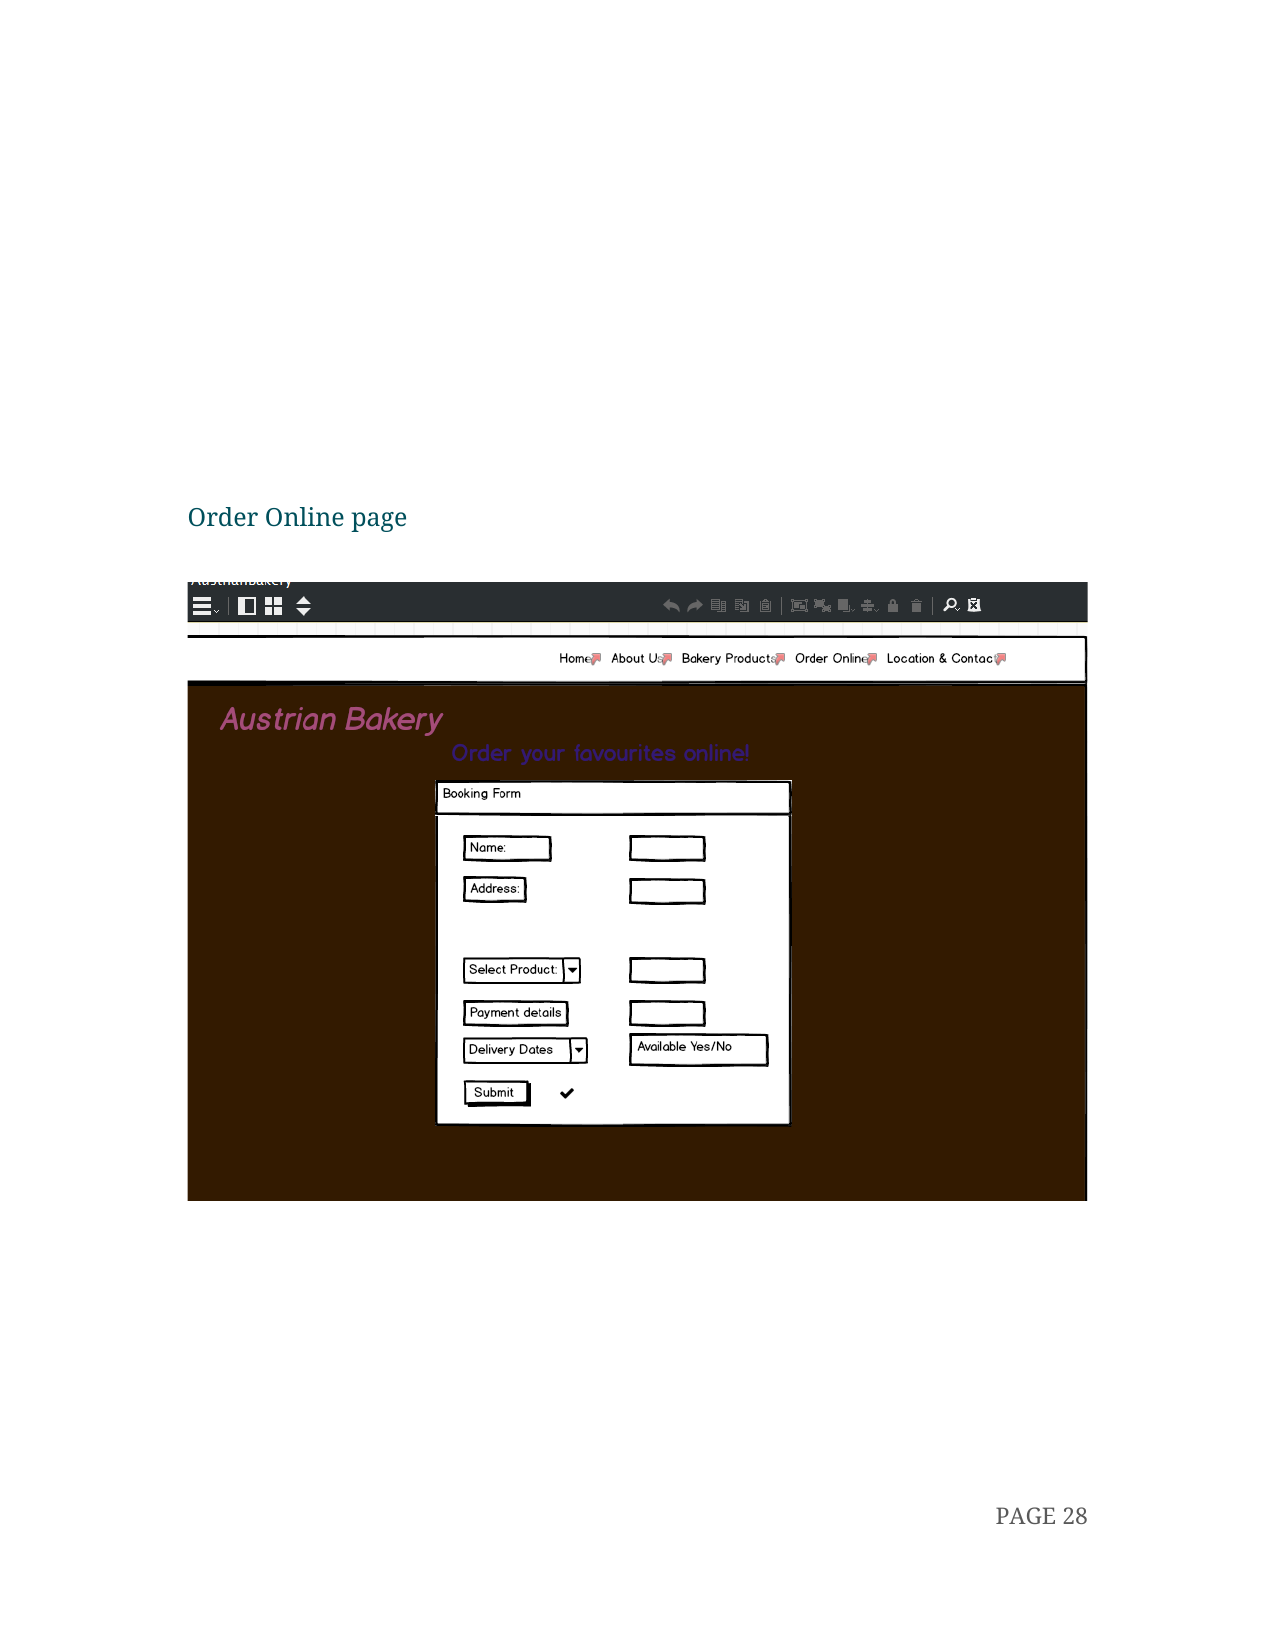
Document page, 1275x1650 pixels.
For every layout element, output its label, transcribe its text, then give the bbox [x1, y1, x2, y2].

text Order Online page [187, 499, 1087, 533]
